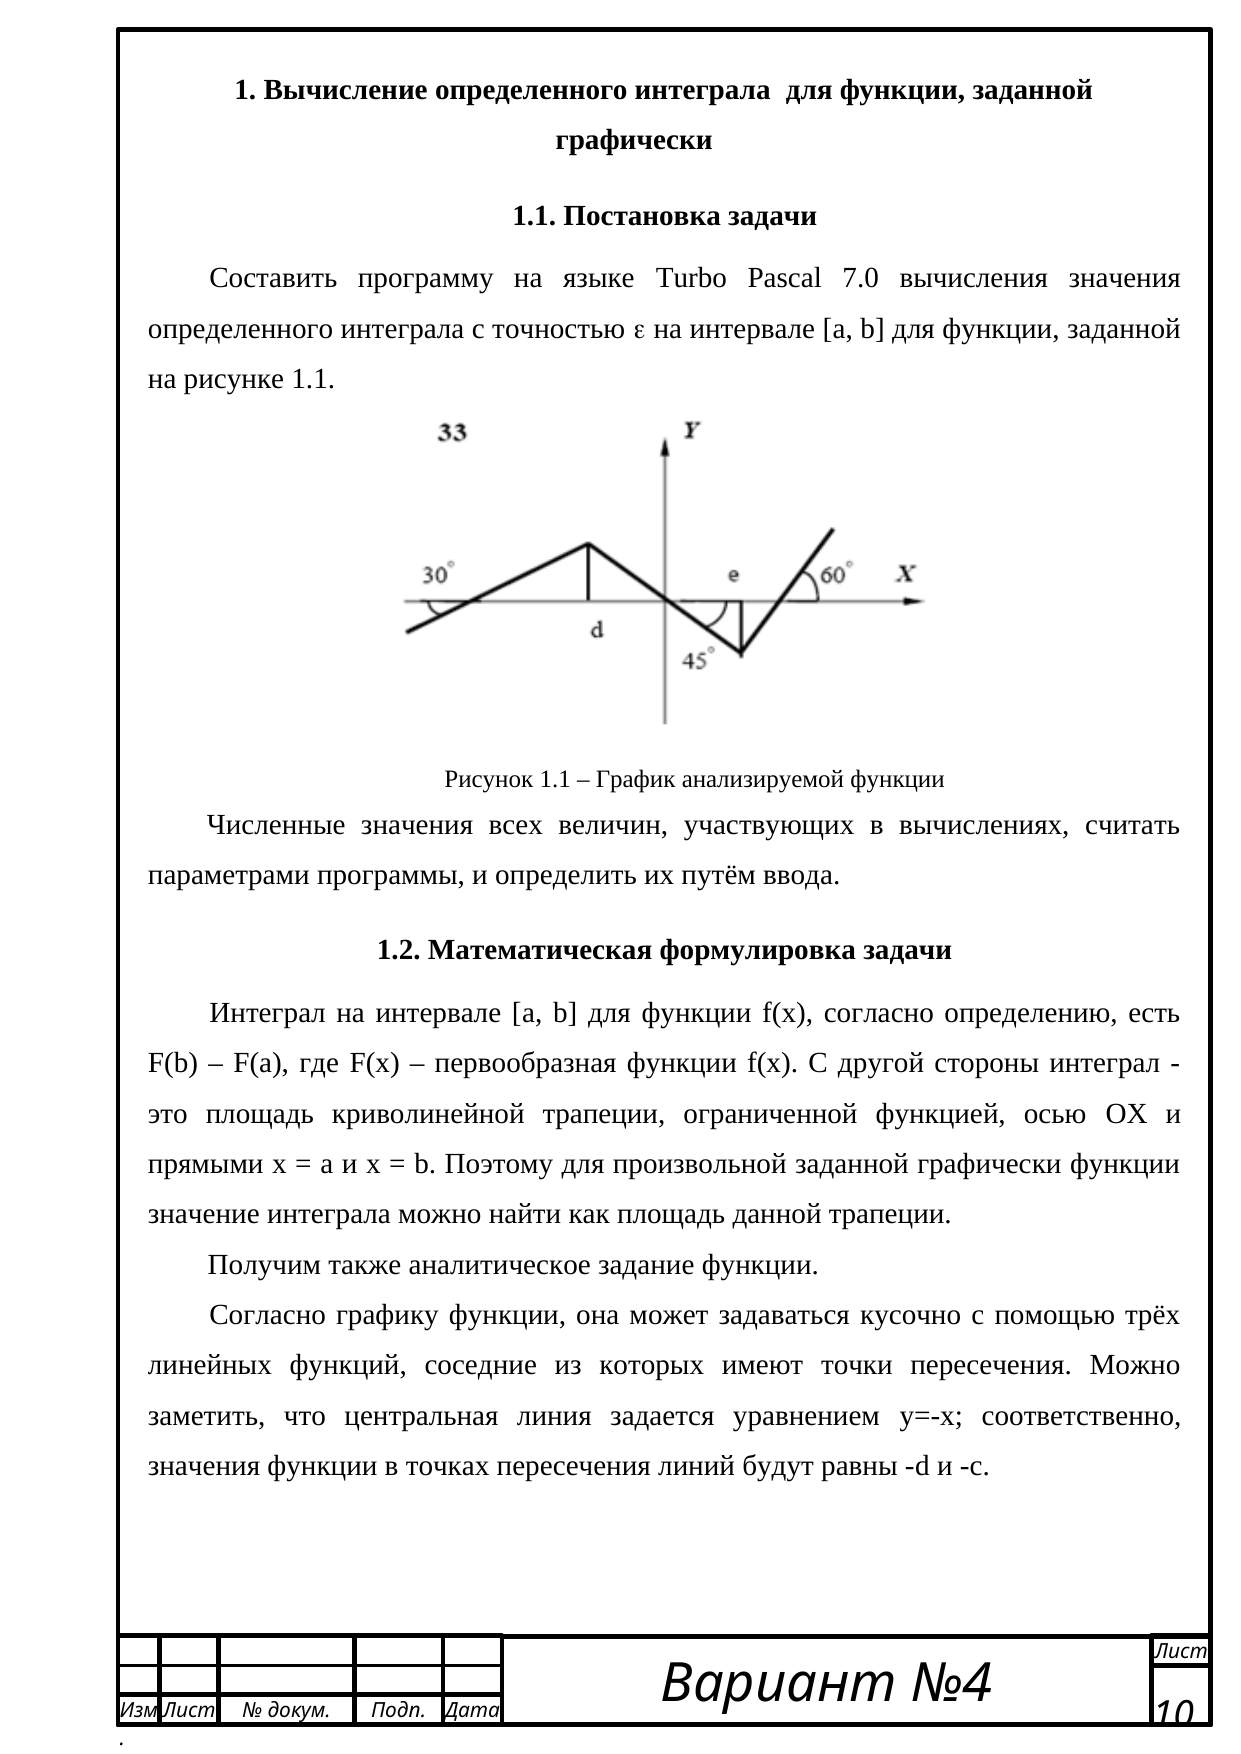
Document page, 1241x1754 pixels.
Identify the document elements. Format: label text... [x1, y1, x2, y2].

text Согласно графику функции, она может задаваться кусочно с помощью трёх линейных функций, соседние из которых имеют точки пересечения. Можно заметить, что центральная линия задается уравнением y=-x; соответственно, значения функции в точках пересечения линий будут равны -d и -c. [148, 1297, 1181, 1482]
subtitle 1. Вычисление определенного интеграла для функции, заданной графически [146, 72, 1122, 156]
subtitle 1.1. Постановка задачи [146, 198, 1181, 231]
text Рисунок 1.1 – График анализируемой функции [148, 764, 1181, 792]
text Интеграл на интервале [a, b] для функции f(x), согласно определению, есть F(b) – F(a), где F(x) – первообразная функции f(x). С другой стороны интеграл - это площадь криволинейной трапеции, ограниченной функцией, осью OX и прямыми x = a и x = b. Поэтому для произвольной заданной графически функции значение интеграла можно найти как площадь данной трапеции. [148, 995, 1181, 1230]
text Составить программу на языке Turbo Pascal 7.0 вычисления значения определенного интеграла с точностью e на интервале [a, b] для функции, заданной на рисунке 1.1. [148, 261, 1181, 395]
text Численные значения всех величин, участвующих в вычислениях, считать параметрами программы, и определить их путём ввода. [148, 807, 1181, 891]
subtitle 1.2. Математическая формулировка задачи [146, 932, 1181, 966]
text Получим также аналитическое задание функции. [148, 1247, 1181, 1280]
picture [397, 411, 932, 737]
